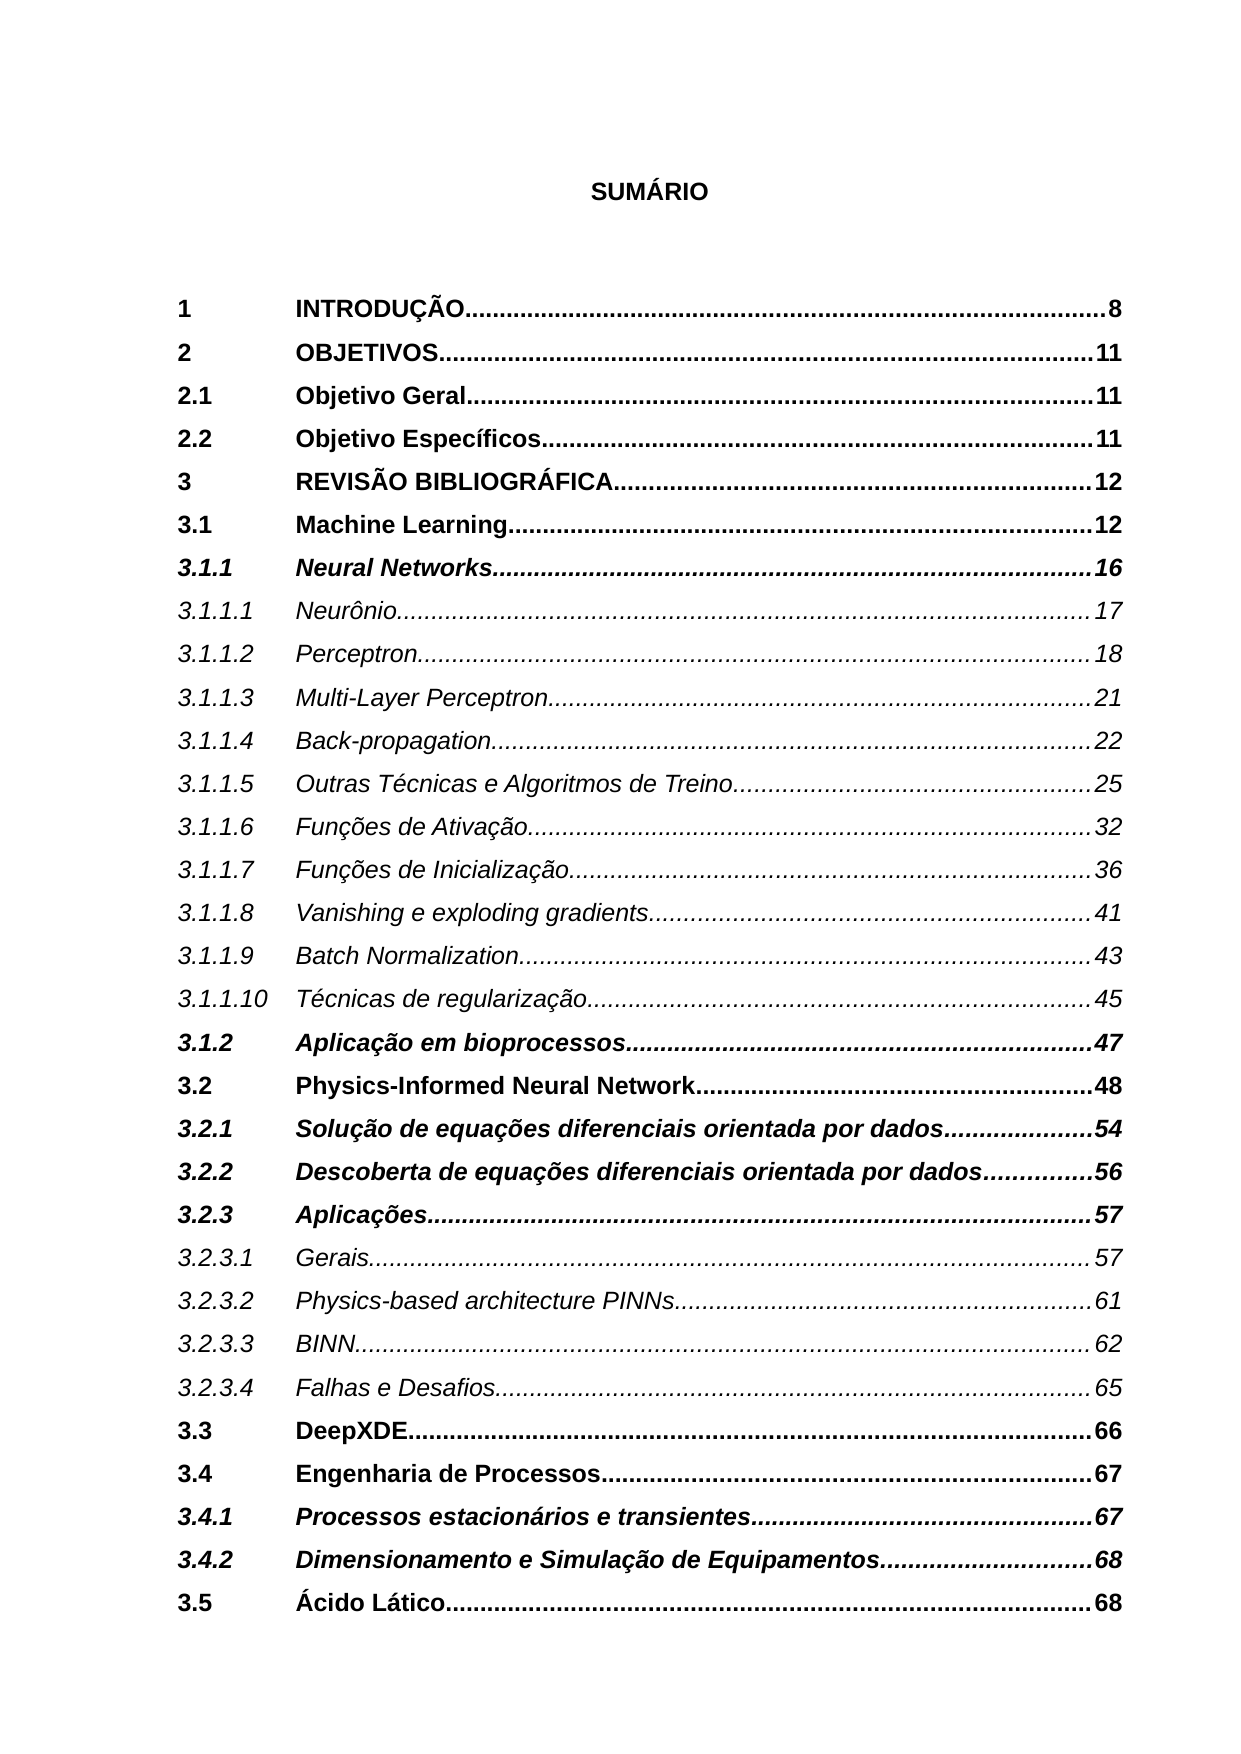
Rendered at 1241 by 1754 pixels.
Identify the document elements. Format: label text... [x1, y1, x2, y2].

text 3.1.1 Neural Networks 16 [177, 553, 1122, 582]
text 3.1.1.10 Técnicas de regularização 45 [177, 984, 1122, 1013]
text 3.4.2 Dimensionamento e Simulação de Equipamentos 68 [177, 1545, 1122, 1574]
text 3.4.1 Processos estacionários e transientes 67 [177, 1502, 1122, 1531]
text 3.1.1.3 Multi-Layer Perceptron 21 [177, 683, 1122, 711]
text 3.1.1.9 Batch Normalization 43 [177, 941, 1122, 970]
text 3.2 Physics-Informed Neural Network 48 [177, 1071, 1122, 1099]
text 3.1.2 Aplicação em bioprocessos 47 [177, 1028, 1122, 1056]
text 3.1.1.5 Outras Técnicas e Algoritmos de Treino 25 [177, 769, 1122, 798]
text 3.1.1.2 Perceptron 18 [177, 639, 1122, 668]
text 3.2.3.3 BINN 62 [177, 1329, 1122, 1358]
text 3.1 Machine Learning 12 [177, 510, 1122, 539]
text 3.1.1.4 Back-propagation 22 [177, 726, 1122, 754]
text 3.5 Ácido Lático 68 [177, 1588, 1122, 1617]
text 3.2.3.4 Falhas e Desafios 65 [177, 1373, 1122, 1401]
text 3.1.1.1 Neurônio 17 [177, 596, 1122, 625]
text 3.1.1.6 Funções de Ativação 32 [177, 812, 1122, 841]
text 3.3 DeepXDE 66 [177, 1416, 1122, 1444]
text 2.1 Objetivo Geral 11 [177, 381, 1122, 409]
text 2.2 Objetivo Específicos 11 [177, 424, 1122, 453]
text 3.1.1.8 Vanishing e exploding gradients 41 [177, 898, 1122, 927]
text 3 Revisão Bibliográfica 12 [177, 467, 1122, 496]
text 3.2.3 Aplicações 57 [177, 1200, 1122, 1229]
text 3.2.1 Solução de equações diferenciais orientada por dados 54 [177, 1114, 1122, 1143]
subtitle Sumário [177, 177, 1122, 206]
text 2 Objetivos 11 [177, 338, 1122, 366]
text 3.2.3.1 Gerais 57 [177, 1243, 1122, 1272]
text 3.1.1.7 Funções de Inicialização 36 [177, 855, 1122, 884]
text 3.2.2 Descoberta de equações diferenciais orientada por dados 56 [177, 1157, 1122, 1186]
text 3.4 Engenharia de Processos 67 [177, 1459, 1122, 1488]
text 3.2.3.2 Physics-based architecture PINNs 61 [177, 1286, 1122, 1315]
text 1 Introdução 8 [177, 294, 1122, 323]
